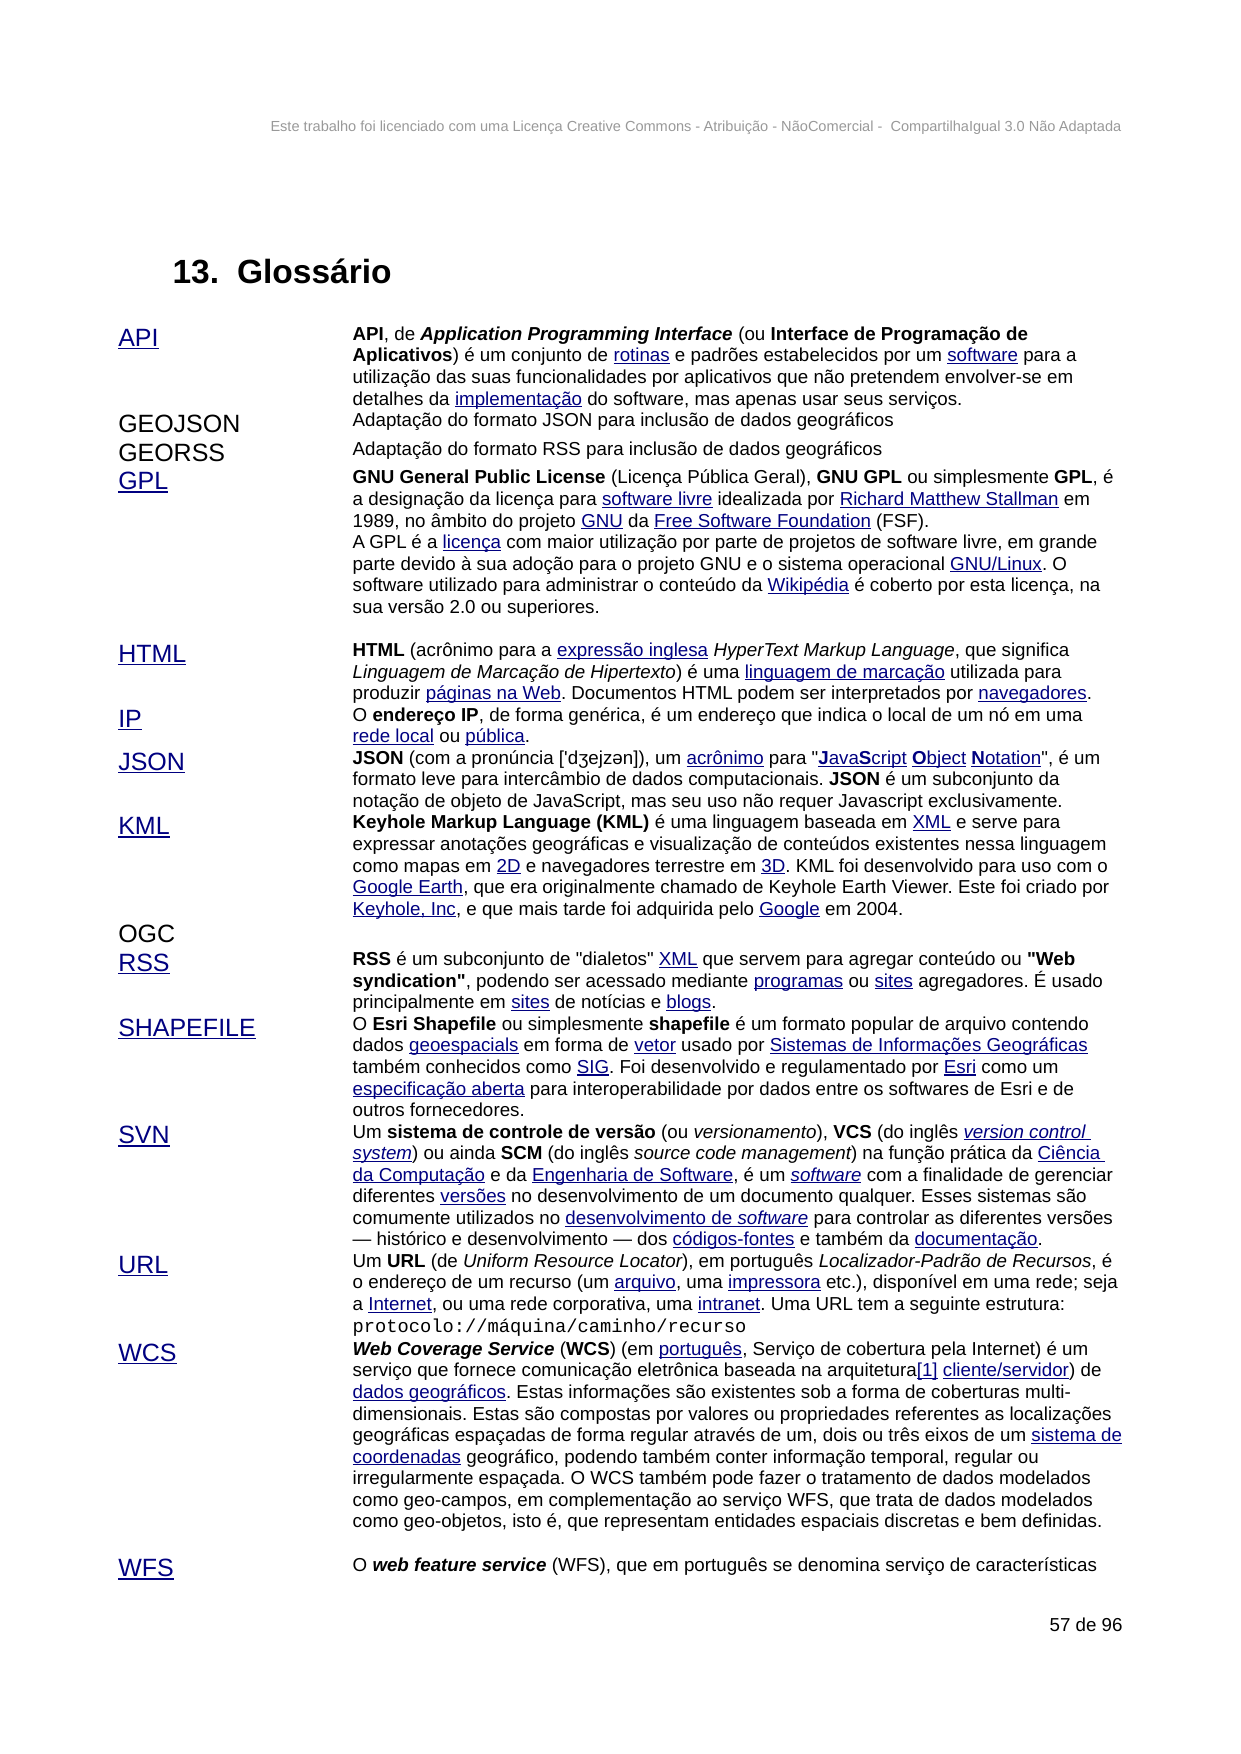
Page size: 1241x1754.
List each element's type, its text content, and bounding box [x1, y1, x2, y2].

table_cell RSS [118, 948, 352, 1013]
table_cell SVN [118, 1120, 352, 1250]
table_cell O web feature service (WFS), que em português se denomina serviço de características [353, 1553, 1123, 1582]
table_cell HTML [118, 639, 352, 703]
table_header API, de Application Programming Interface (ou Interface de Programação de Aplicativos) é um conjunto de rotinas e padrões estabelecidos por um software para a utilização das suas funcionalidades por aplicativos que não pretendem envolver-se em detalhes da implementação do software, mas apenas usar seus serviços. [353, 323, 1123, 409]
subtitle Glossário [163, 252, 1077, 291]
table_cell WCS [118, 1338, 352, 1553]
table_cell GEORSS [118, 438, 352, 466]
table_cell Adaptação do formato RSS para inclusão de dados geográficos [353, 438, 1123, 466]
table_cell GEOJSON [118, 409, 352, 438]
table_cell URL [118, 1250, 352, 1338]
table_cell KML [118, 811, 352, 919]
table_cell O Esri Shapefile ou simplesmente shapefile é um formato popular de arquivo contendo dados geoespacials em forma de vetor usado por Sistemas de Informações Geográficas também conhecidos como SIG. Foi desenvolvido e regulamentado por Esri como um especificação aberta para interoperabilidade por dados entre os softwares de Esri e de outros fornecedores. [353, 1013, 1123, 1120]
table_cell WFS [118, 1553, 352, 1582]
table_cell SHAPEFILE [118, 1013, 352, 1120]
table_header API [118, 323, 352, 409]
table_cell JSON [118, 747, 352, 811]
table_cell Um sistema de controle de versão (ou versionamento), VCS (do inglês version control system) ou ainda SCM (do inglês source code management) na função prática da Ciência da Computação e da Engenharia de Software, é um software com a finalidade de gerenciar diferentes versões no desenvolvimento de um documento qualquer. Esses sistemas são comumente utilizados no desenvolvimento de software para controlar as diferentes versões — histórico e desenvolvimento — dos códigos-fontes e também da documentação. [353, 1120, 1123, 1250]
table_cell OGC [118, 919, 352, 948]
table_cell GNU General Public License (Licença Pública Geral), GNU GPL ou simplesmente GPL, é a designação da licença para software livre idealizada por Richard Matthew Stallman em 1989, no âmbito do projeto GNU da Free Software Foundation (FSF). A GPL é a licença com maior utilização por parte de projetos de software livre, em grande parte devido à sua adoção para o projeto GNU e o sistema operacional GNU/Linux. O software utilizado para administrar o conteúdo da Wikipédia é coberto por esta licença, na sua versão 2.0 ou superiores. [353, 466, 1123, 639]
table_cell GPL [118, 466, 352, 639]
table_cell [353, 919, 1123, 948]
table_cell Adaptação do formato JSON para inclusão de dados geográficos [353, 409, 1123, 438]
table_cell RSS é um subconjunto de "dialetos" XML que servem para agregar conteúdo ou "Web syndication", podendo ser acessado mediante programas ou sites agregadores. É usado principalmente em sites de notícias e blogs. [353, 948, 1123, 1013]
table_cell JSON (com a pronúncia ['dʒejzən]), um acrônimo para "JavaScript Object Notation", é um formato leve para intercâmbio de dados computacionais. JSON é um subconjunto da notação de objeto de JavaScript, mas seu uso não requer Javascript exclusivamente. [353, 747, 1123, 811]
table_cell Keyhole Markup Language (KML) é uma linguagem baseada em XML e serve para expressar anotações geográficas e visualização de conteúdos existentes nessa linguagem como mapas em 2D e navegadores terrestre em 3D. KML foi desenvolvido para uso com o Google Earth, que era originalmente chamado de Keyhole Earth Viewer. Este foi criado por Keyhole, Inc, e que mais tarde foi adquirida pelo Google em 2004. [353, 811, 1123, 919]
table_cell O endereço IP, de forma genérica, é um endereço que indica o local de um nó em uma rede local ou pública. [353, 704, 1123, 747]
table_cell Web Coverage Service (WCS) (em português, Serviço de cobertura pela Internet) é um serviço que fornece comunicação eletrônica baseada na arquitetura[1] cliente/servidor) de dados geográficos. Estas informações são existentes sob a forma de coberturas multi-dimensionais. Estas são compostas por valores ou propriedades referentes as localizações geográficas espaçadas de forma regular através de um, dois ou três eixos de um sistema de coordenadas geográfico, podendo também conter informação temporal, regular ou irregularmente espaçada. O WCS também pode fazer o tratamento de dados modelados como geo-campos, em complementação ao serviço WFS, que trata de dados modelados como geo-objetos, isto é, que representam entidades espaciais discretas e bem definidas. [353, 1338, 1123, 1553]
table_cell IP [118, 704, 352, 747]
table_cell HTML (acrônimo para a expressão inglesa HyperText Markup Language, que significa Linguagem de Marcação de Hipertexto) é uma linguagem de marcação utilizada para produzir páginas na Web. Documentos HTML podem ser interpretados por navegadores. [353, 639, 1123, 703]
table_cell Um URL (de Uniform Resource Locator), em português Localizador-Padrão de Recursos, é o endereço de um recurso (um arquivo, uma impressora etc.), disponível em uma rede; seja a Internet, ou uma rede corporativa, uma intranet. Uma URL tem a seguinte estrutura: protocolo://máquina/caminho/recurso [353, 1250, 1123, 1338]
